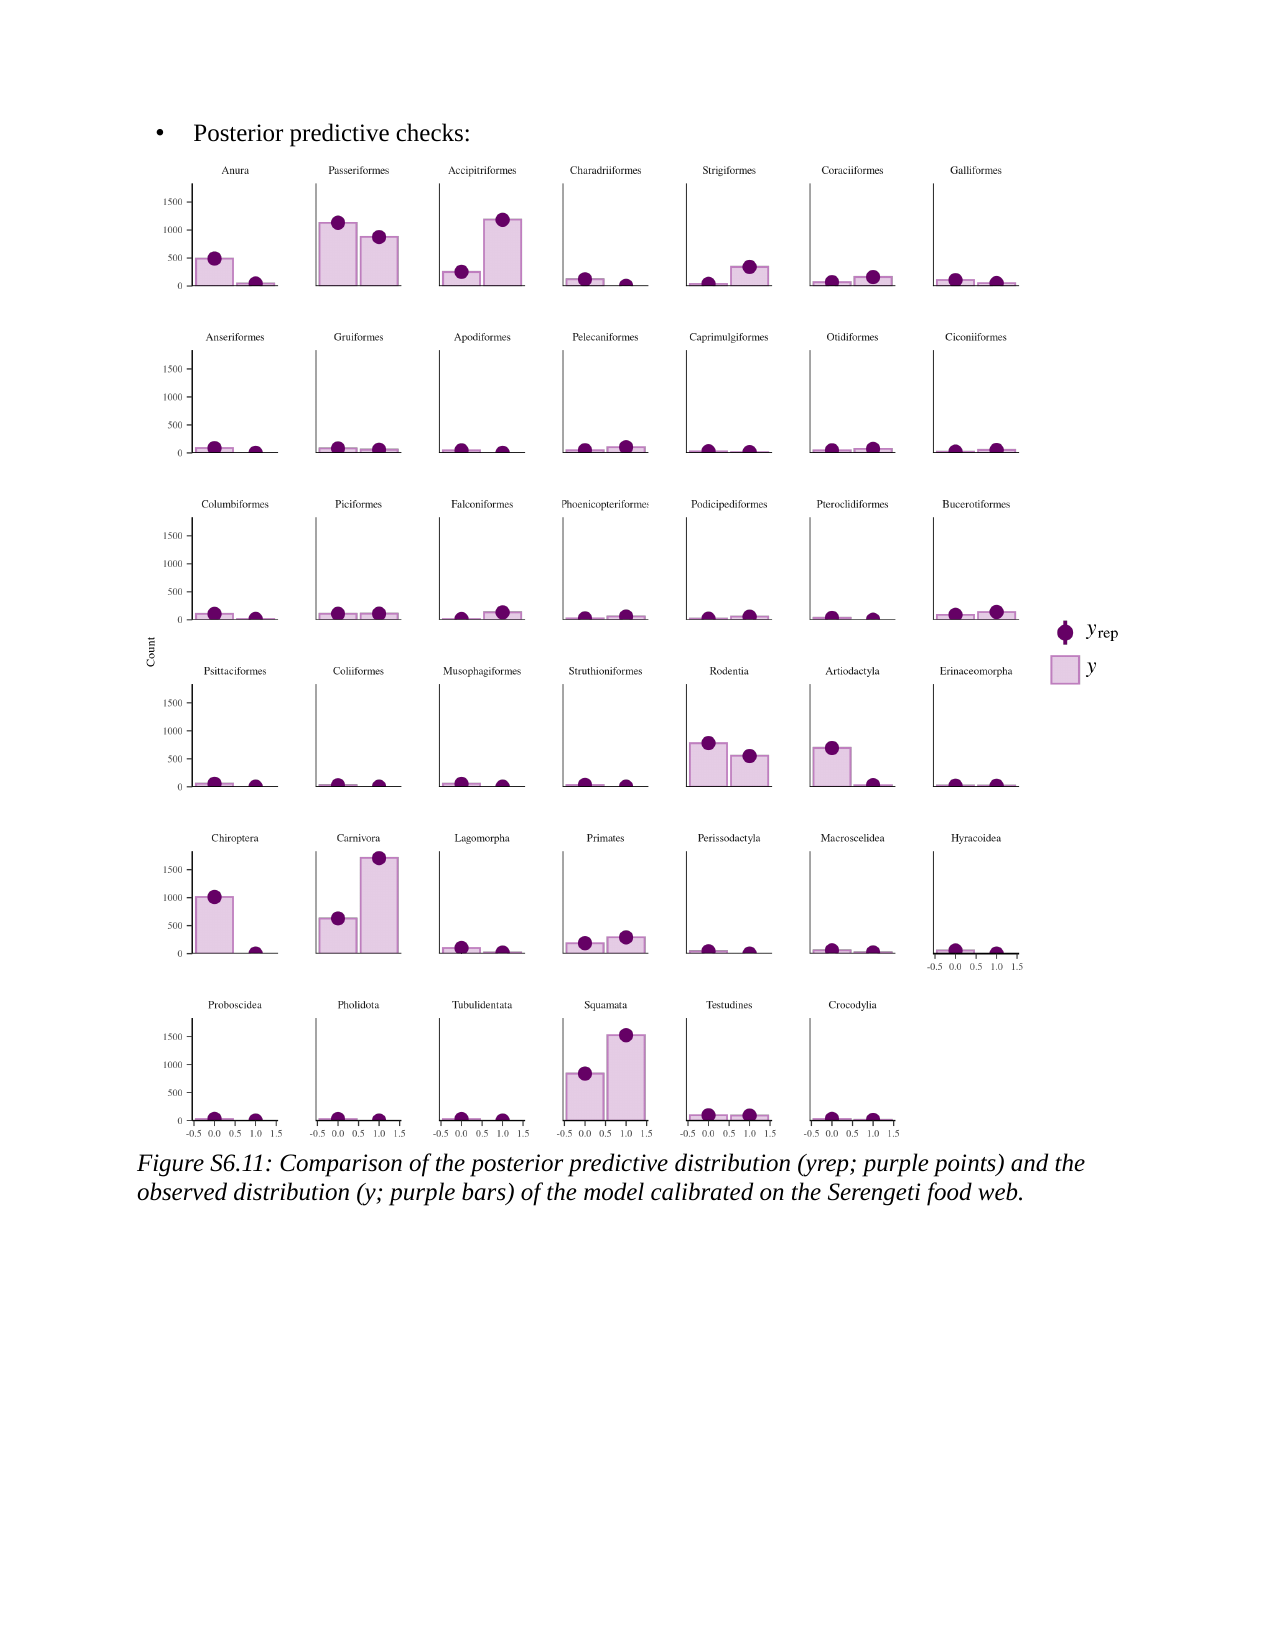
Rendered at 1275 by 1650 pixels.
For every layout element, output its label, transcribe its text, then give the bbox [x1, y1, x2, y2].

picture [136, 146, 1139, 1149]
list Posterior predictive checks: [156, 118, 1157, 147]
list Figure S6.11: Comparison of the posterior predictive distribution (yrep; purple points) and the observed distribution (y; purple bars) of the model calibrated on the Serengeti food web. [137, 1149, 1138, 1206]
